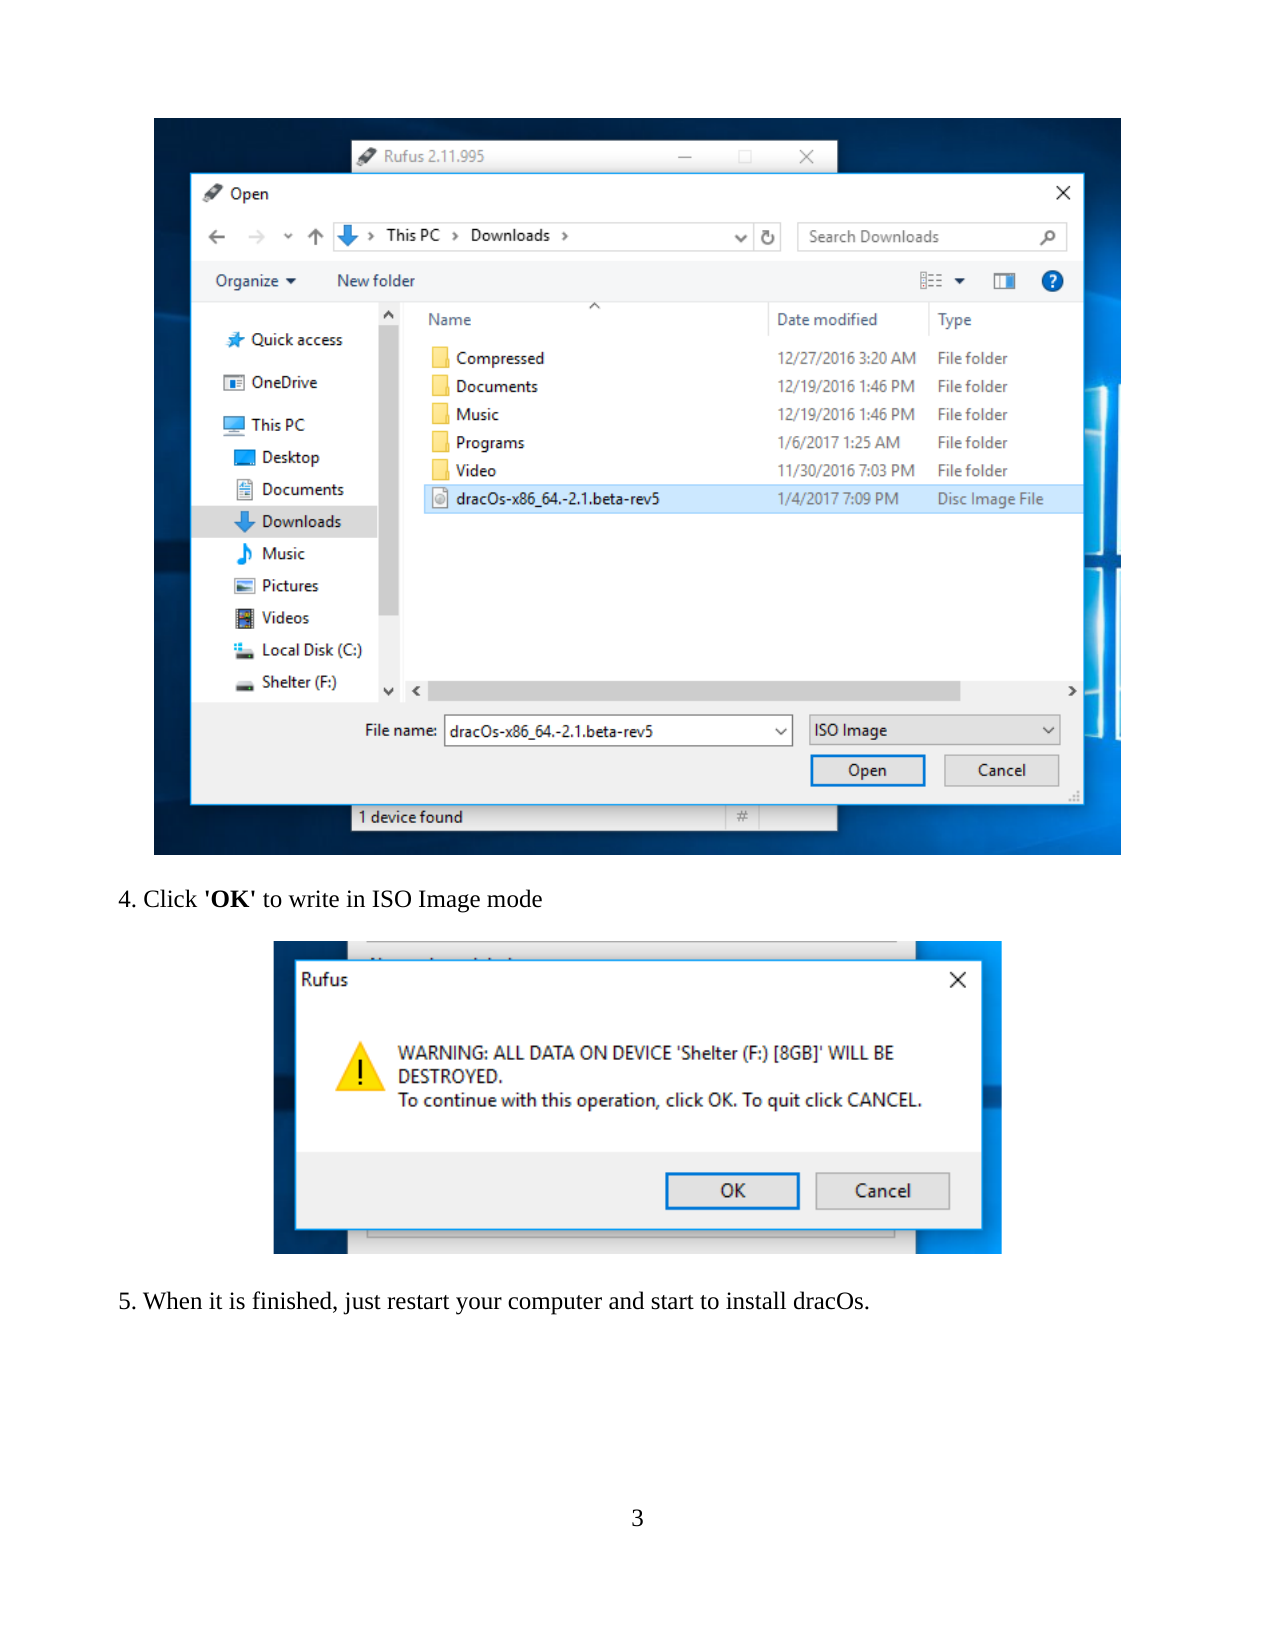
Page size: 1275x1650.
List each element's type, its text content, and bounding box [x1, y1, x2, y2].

text 4. Click 'OK' to write in ISO Image mode [118, 884, 1157, 912]
picture [154, 118, 1121, 855]
picture [273, 941, 1002, 1254]
text 5. When it is finished, just restart your computer and start to install dracOs. [118, 1286, 1157, 1315]
